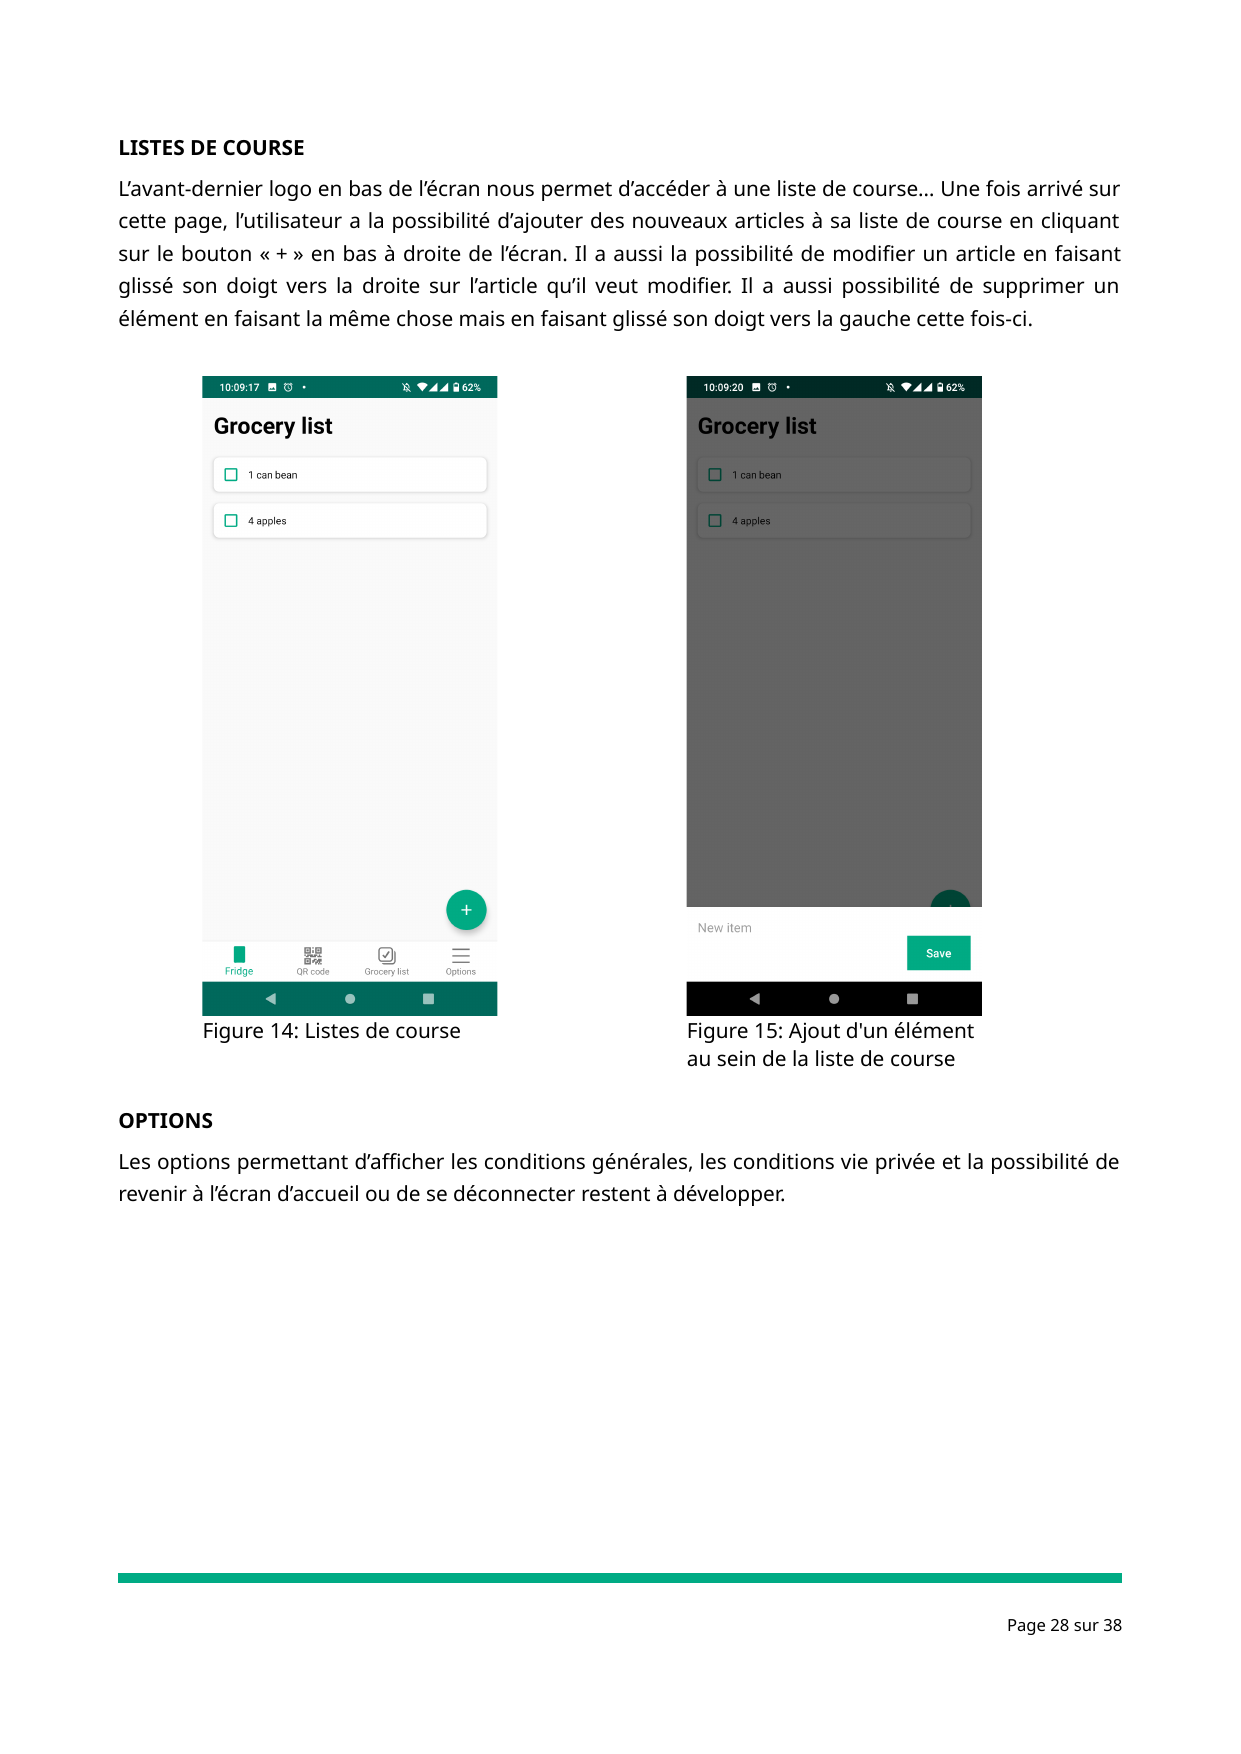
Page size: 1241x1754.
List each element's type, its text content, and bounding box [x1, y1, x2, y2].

text Figure 15: Ajout d'un élément au sein de la liste de course [687, 1016, 982, 1073]
picture [686, 376, 982, 1016]
subtitle Options [118, 1106, 1122, 1134]
text Figure 14: Listes de course [202, 1016, 497, 1044]
subtitle Listes de course [118, 133, 1122, 161]
text L’avant-dernier logo en bas de l’écran nous permet d’accéder à une liste de course… Une fois arrivé sur cette page, l’utilisateur a la possibilité d’ajouter des nouveaux articles à sa liste de course en cliquant sur le bouton « + » en bas à droite de l’écran. Il a aussi la possibilité de modifier un article en faisant glissé son doigt vers la droite sur l’article qu’il veut modifier. Il a aussi possibilité de supprimer un élément en faisant la même chose mais en faisant glissé son doigt vers la gauche cette fois-ci. [118, 174, 1122, 332]
text Les options permettant d’afficher les conditions générales, les conditions vie privée et la possibilité de revenir à l’écran d’accueil ou de se déconnecter restent à développer. [118, 1147, 1122, 1208]
picture [202, 376, 498, 1016]
